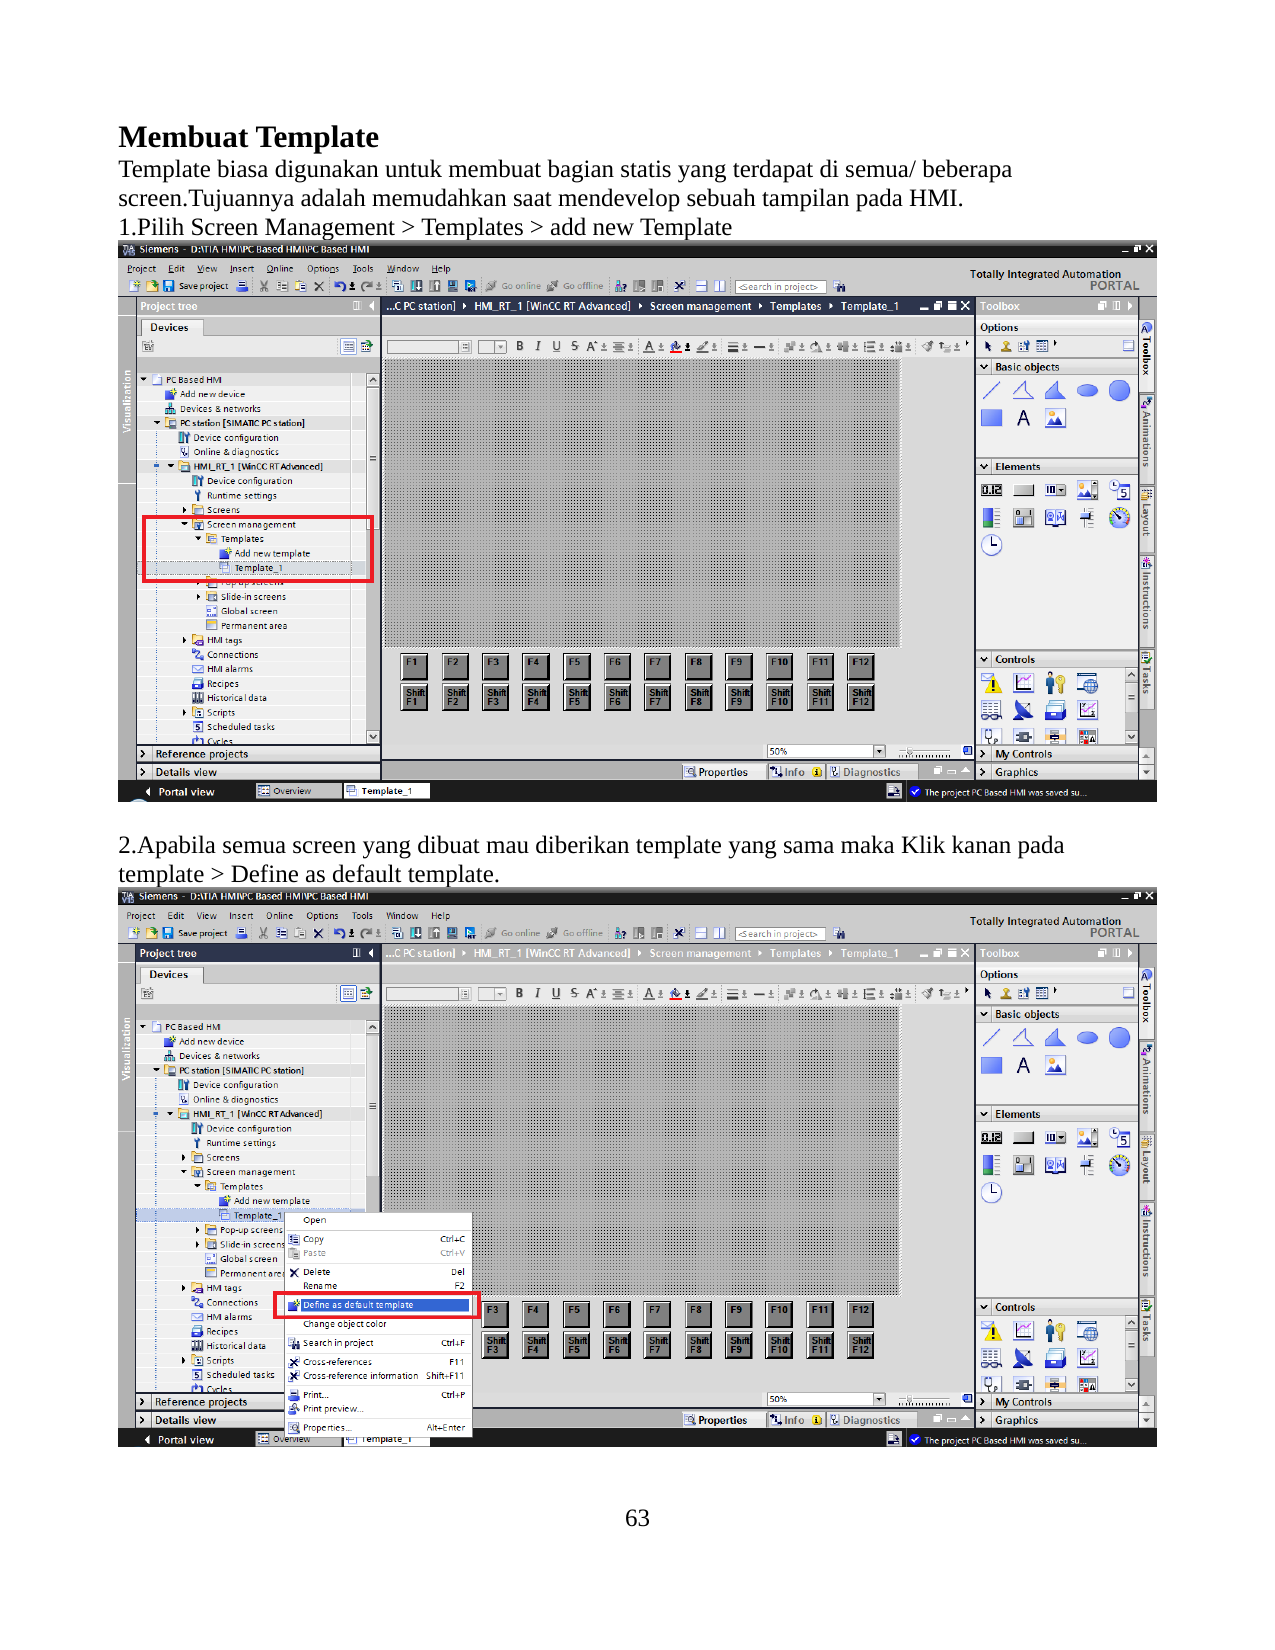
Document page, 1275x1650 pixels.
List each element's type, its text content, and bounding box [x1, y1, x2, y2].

picture [118, 240, 1157, 802]
text Template biasa digunakan untuk membuat bagian statis yang terdapat di semua/ beberapa screen.Tujuannya adalah memudahkan saat mendevelop sebuah tampilan pada HMI. [118, 154, 1157, 212]
text 1.Pilih Screen Management > Templates > add new Template [118, 212, 1157, 240]
picture [118, 887, 1157, 1447]
text 2.Apabila semua screen yang dibuat mau diberikan template yang sama maka Klik kanan pada template > Define as default template. [118, 830, 1157, 887]
text Membuat Template [118, 118, 1157, 154]
